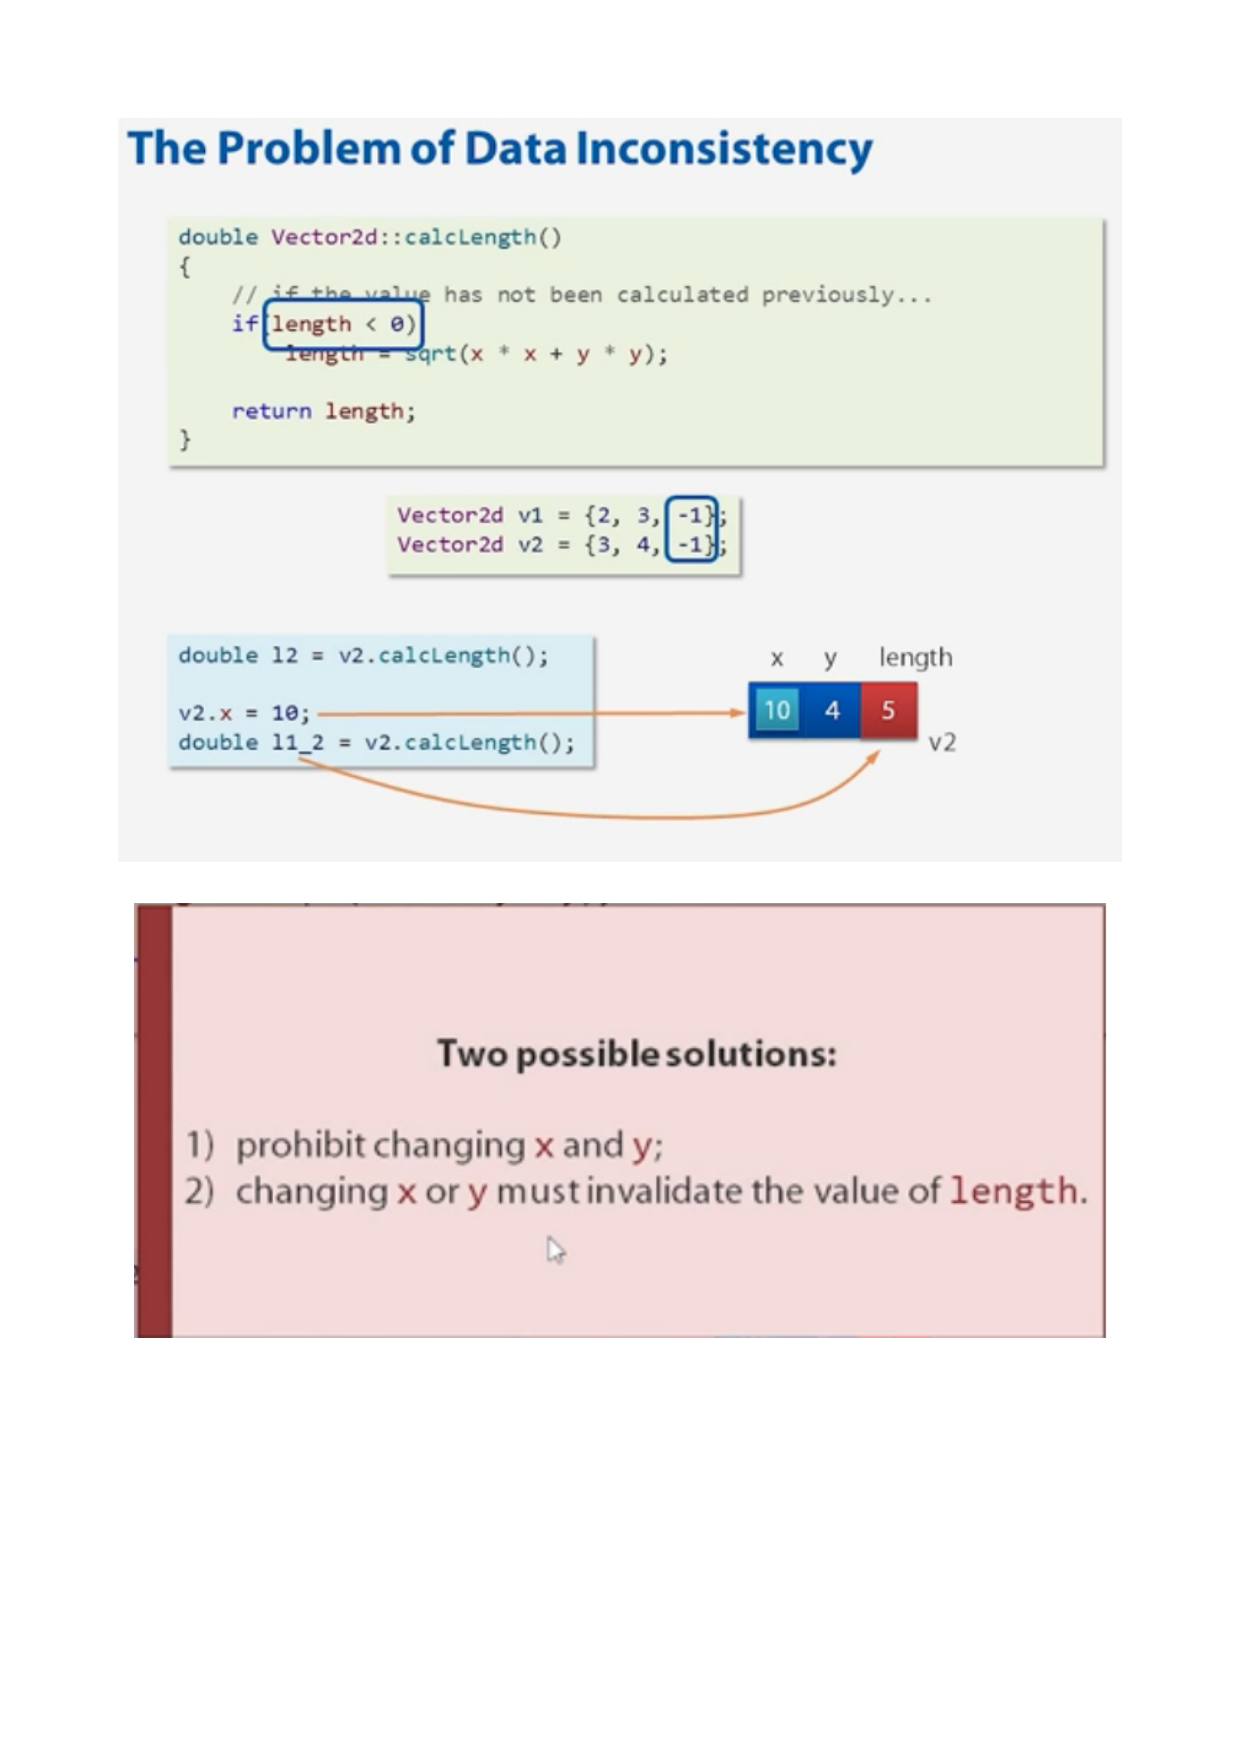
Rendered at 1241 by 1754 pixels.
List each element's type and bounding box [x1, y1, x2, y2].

picture [134, 903, 1107, 1338]
picture [118, 118, 1123, 862]
